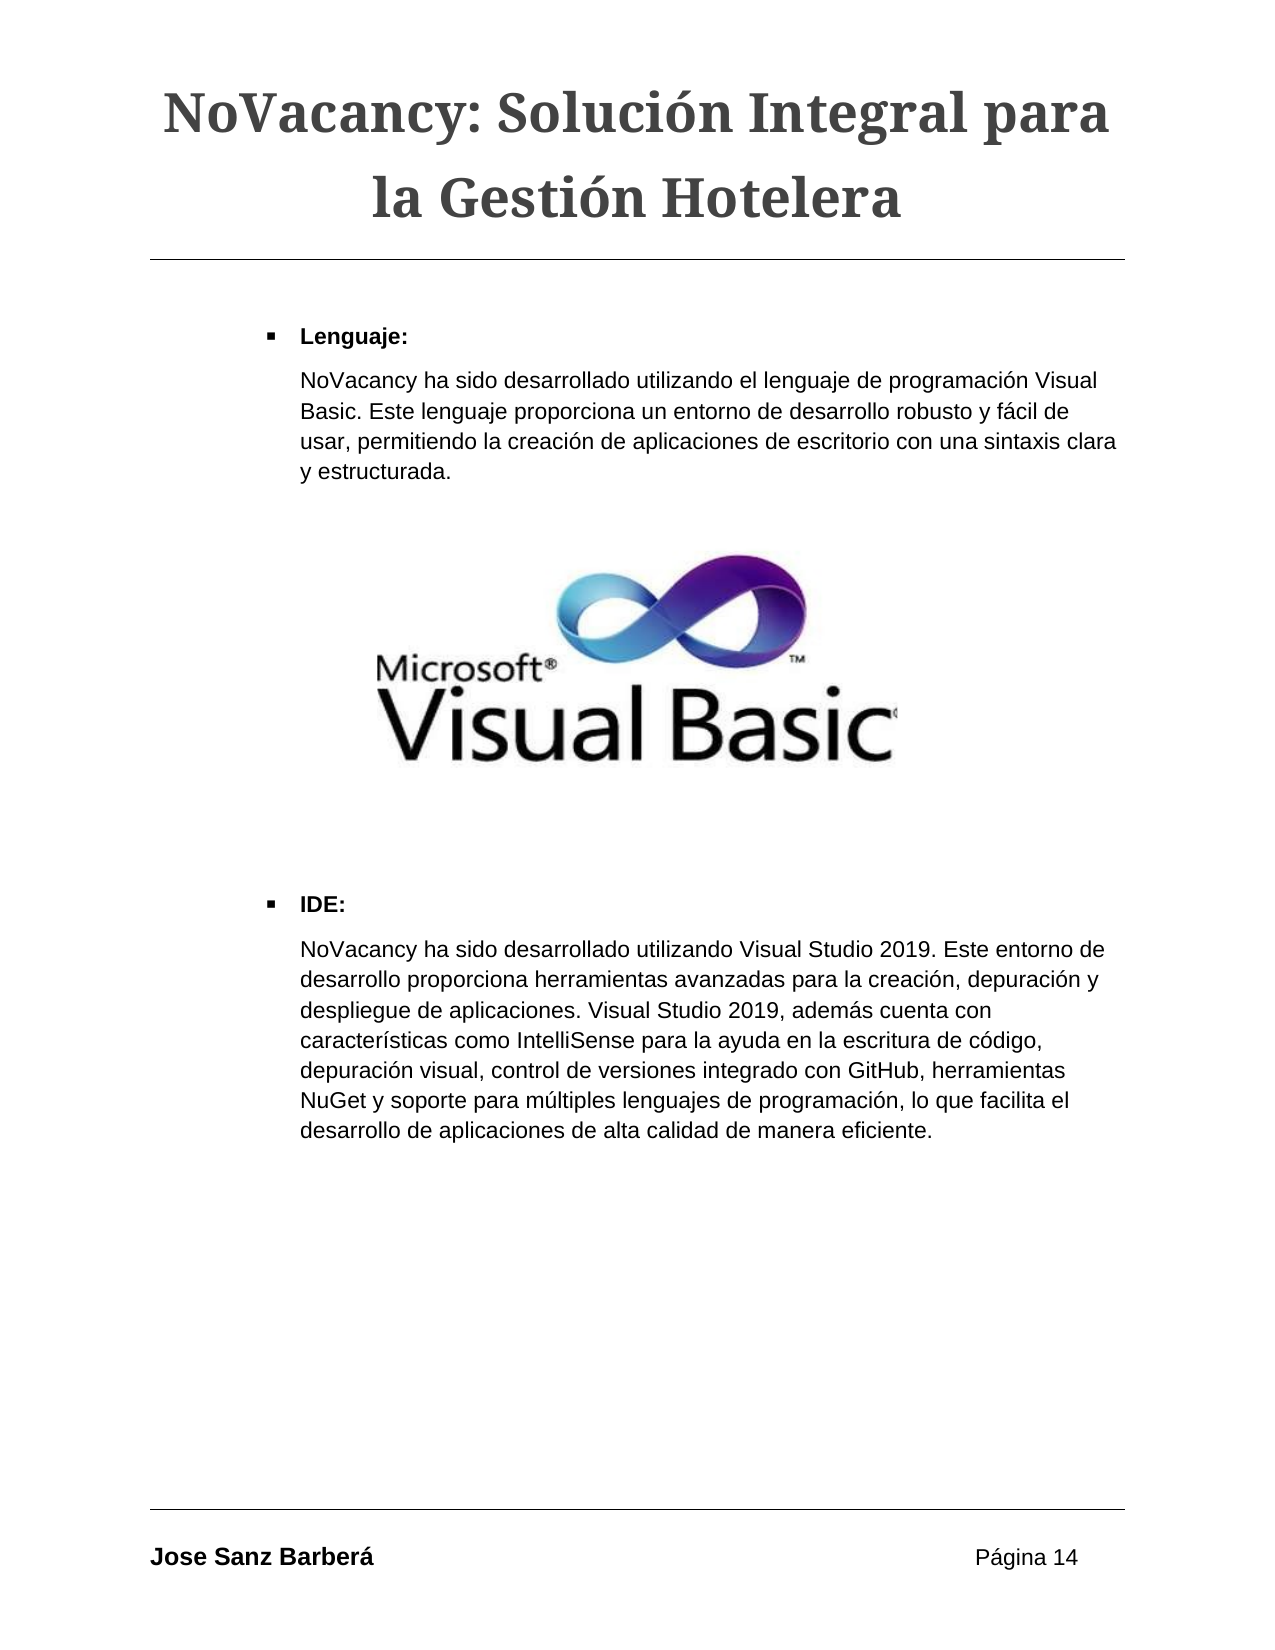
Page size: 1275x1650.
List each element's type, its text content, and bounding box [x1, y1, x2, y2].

list IDE: [262, 891, 1125, 918]
text NoVacancy ha sido desarrollado utilizando el lenguaje de programación Visual Basic. Este lenguaje proporciona un entorno de desarrollo robusto y fácil de usar, permitiendo la creación de aplicaciones de escritorio con una sintaxis clara y estructurada. [300, 367, 1125, 484]
picture [377, 498, 898, 825]
text NoVacancy ha sido desarrollado utilizando Visual Studio 2019. Este entorno de desarrollo proporciona herramientas avanzadas para la creación, depuración y despliegue de aplicaciones. Visual Studio 2019, además cuenta con características como IntelliSense para la ayuda en la escritura de código, depuración visual, control de versiones integrado con GitHub, herramientas NuGet y soporte para múltiples lenguajes de programación, lo que facilita el desarrollo de aplicaciones de alta calidad de manera eficiente. [300, 936, 1125, 1144]
list Lenguaje: [262, 323, 1125, 349]
